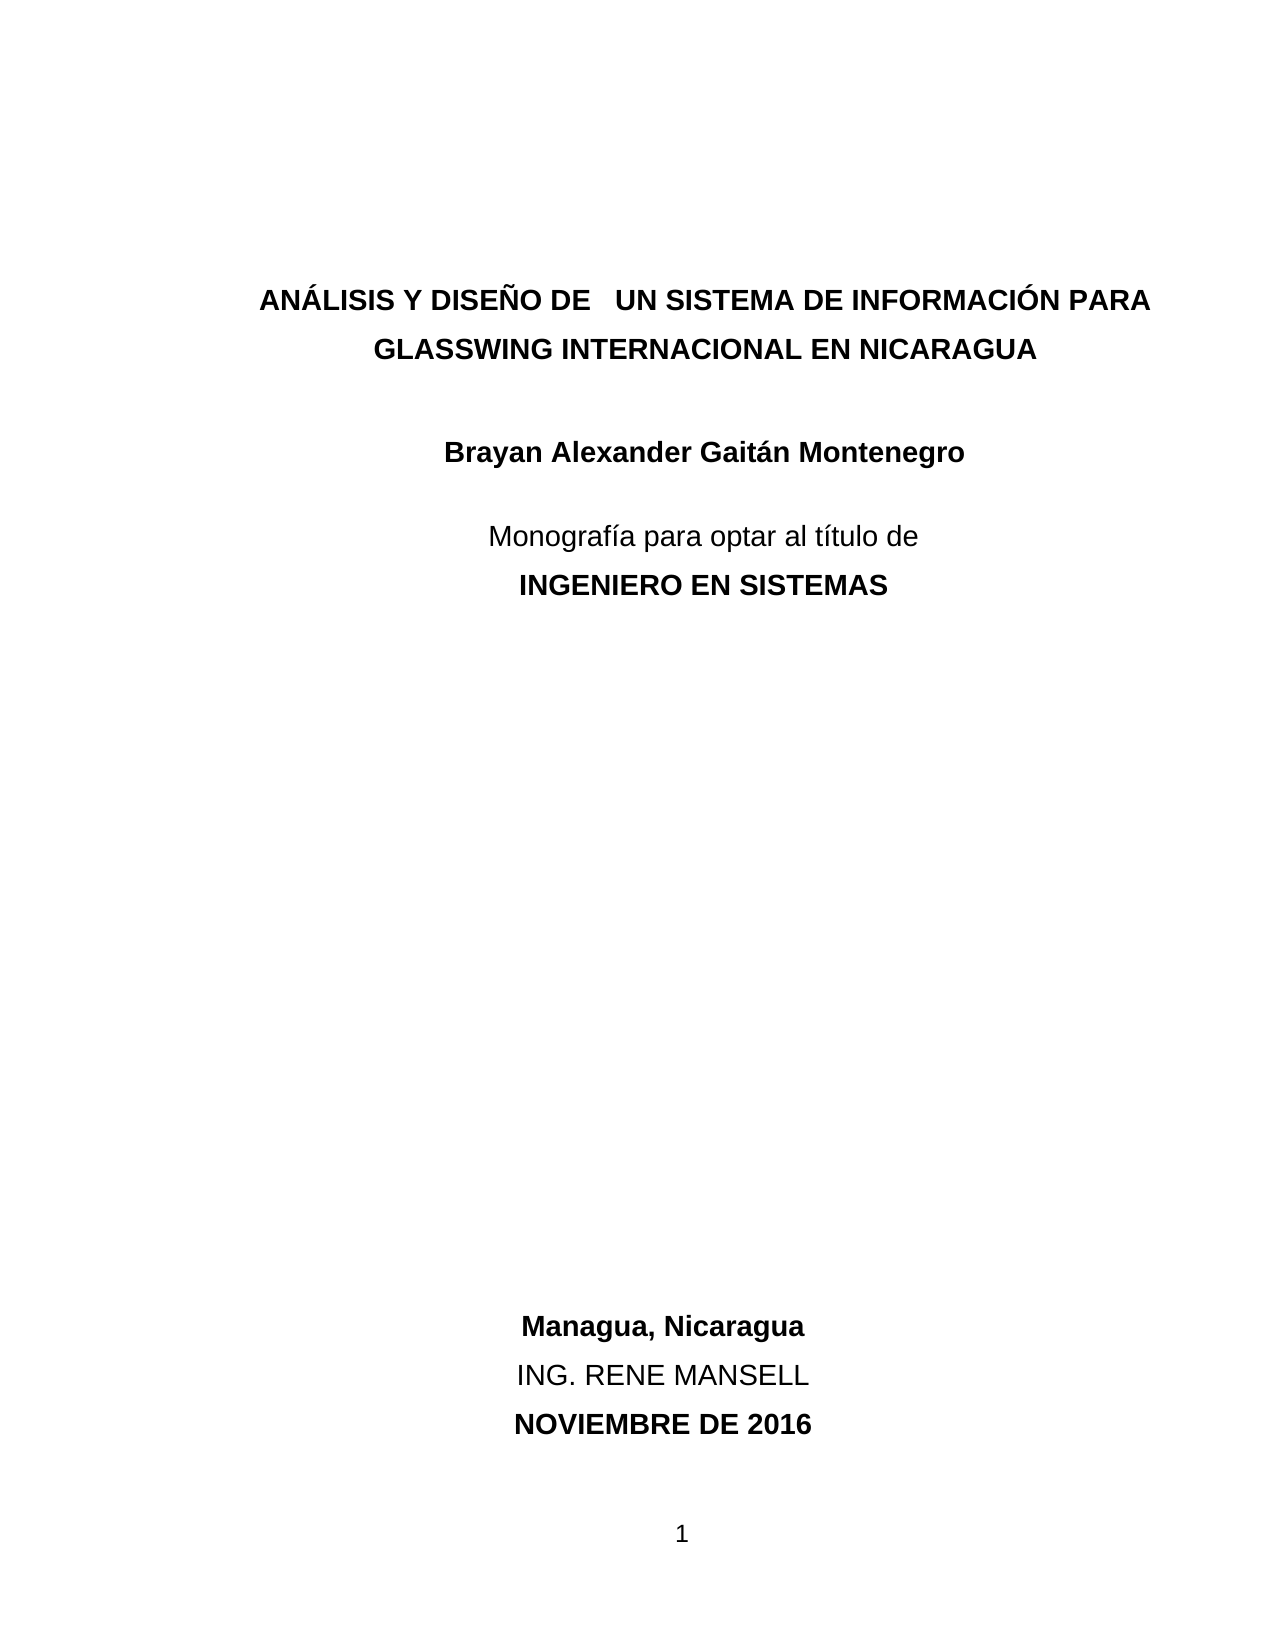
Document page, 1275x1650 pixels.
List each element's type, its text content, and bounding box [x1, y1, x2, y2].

text Managua, Nicaragua [226, 1310, 1100, 1342]
text INGENIERO EN SISTEMAS [317, 569, 1090, 601]
text Brayan Alexander Gaitán Montenegro [300, 436, 1109, 469]
text ANÁLISIS Y DISEÑO DE UN SISTEMA DE INFORMACIÓN PARA GLASSWING INTERNACIONAL EN NICARAGUA [245, 284, 1166, 366]
text Noviembre de 2016 [226, 1408, 1100, 1440]
text Monografía para optar al título de [317, 520, 1090, 553]
text Ing. Rene Mansell [226, 1359, 1100, 1391]
